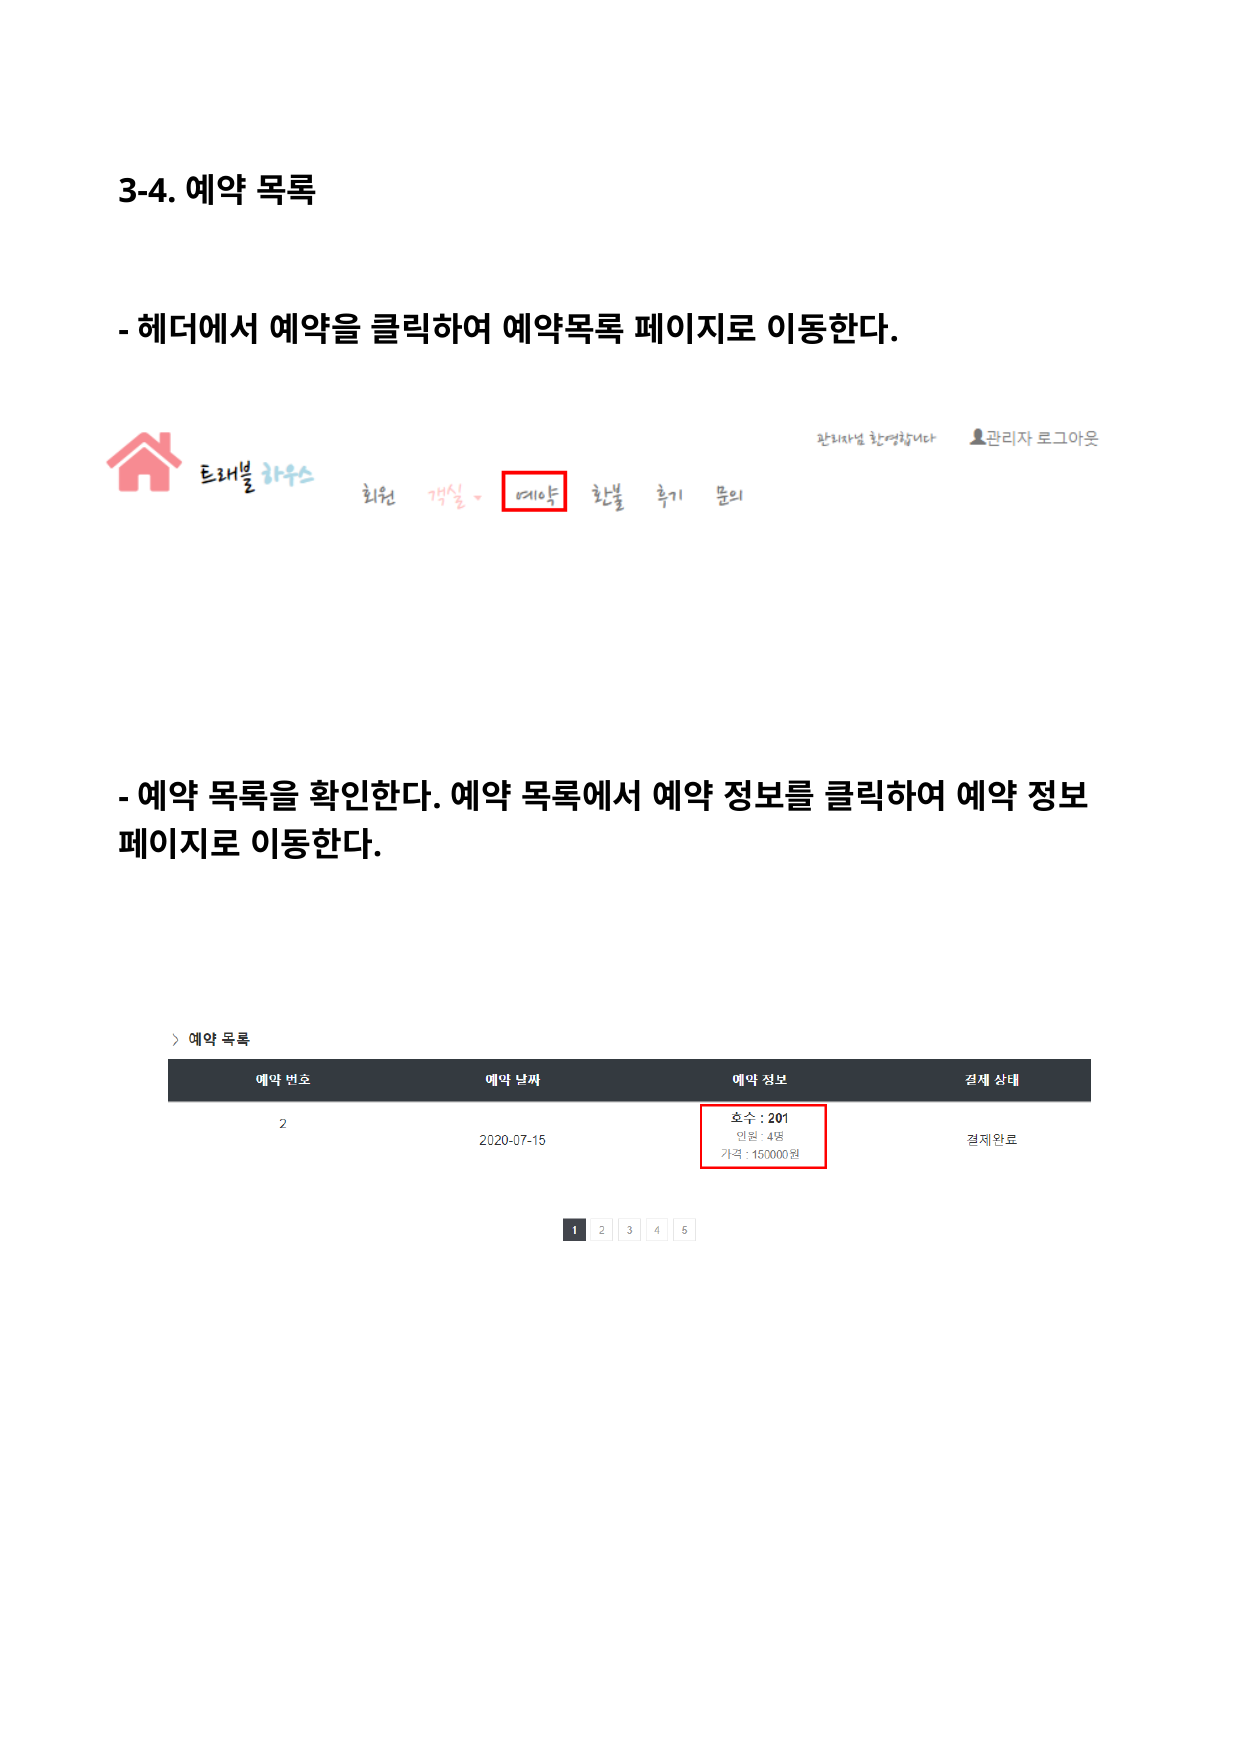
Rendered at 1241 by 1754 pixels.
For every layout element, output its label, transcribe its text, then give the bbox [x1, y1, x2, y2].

text 3-4. 예약 목록 [118, 163, 1122, 212]
picture [118, 1002, 1123, 1271]
text - 헤더에서 예약을 클릭하여 예약목록 페이지로 이동한다. [118, 303, 1122, 351]
text - 예약 목록을 확인한다. 예약 목록에서 예약 정보를 클릭하여 예약 정보 페이지로 이동한다. [118, 770, 1122, 867]
picture [103, 420, 1108, 543]
